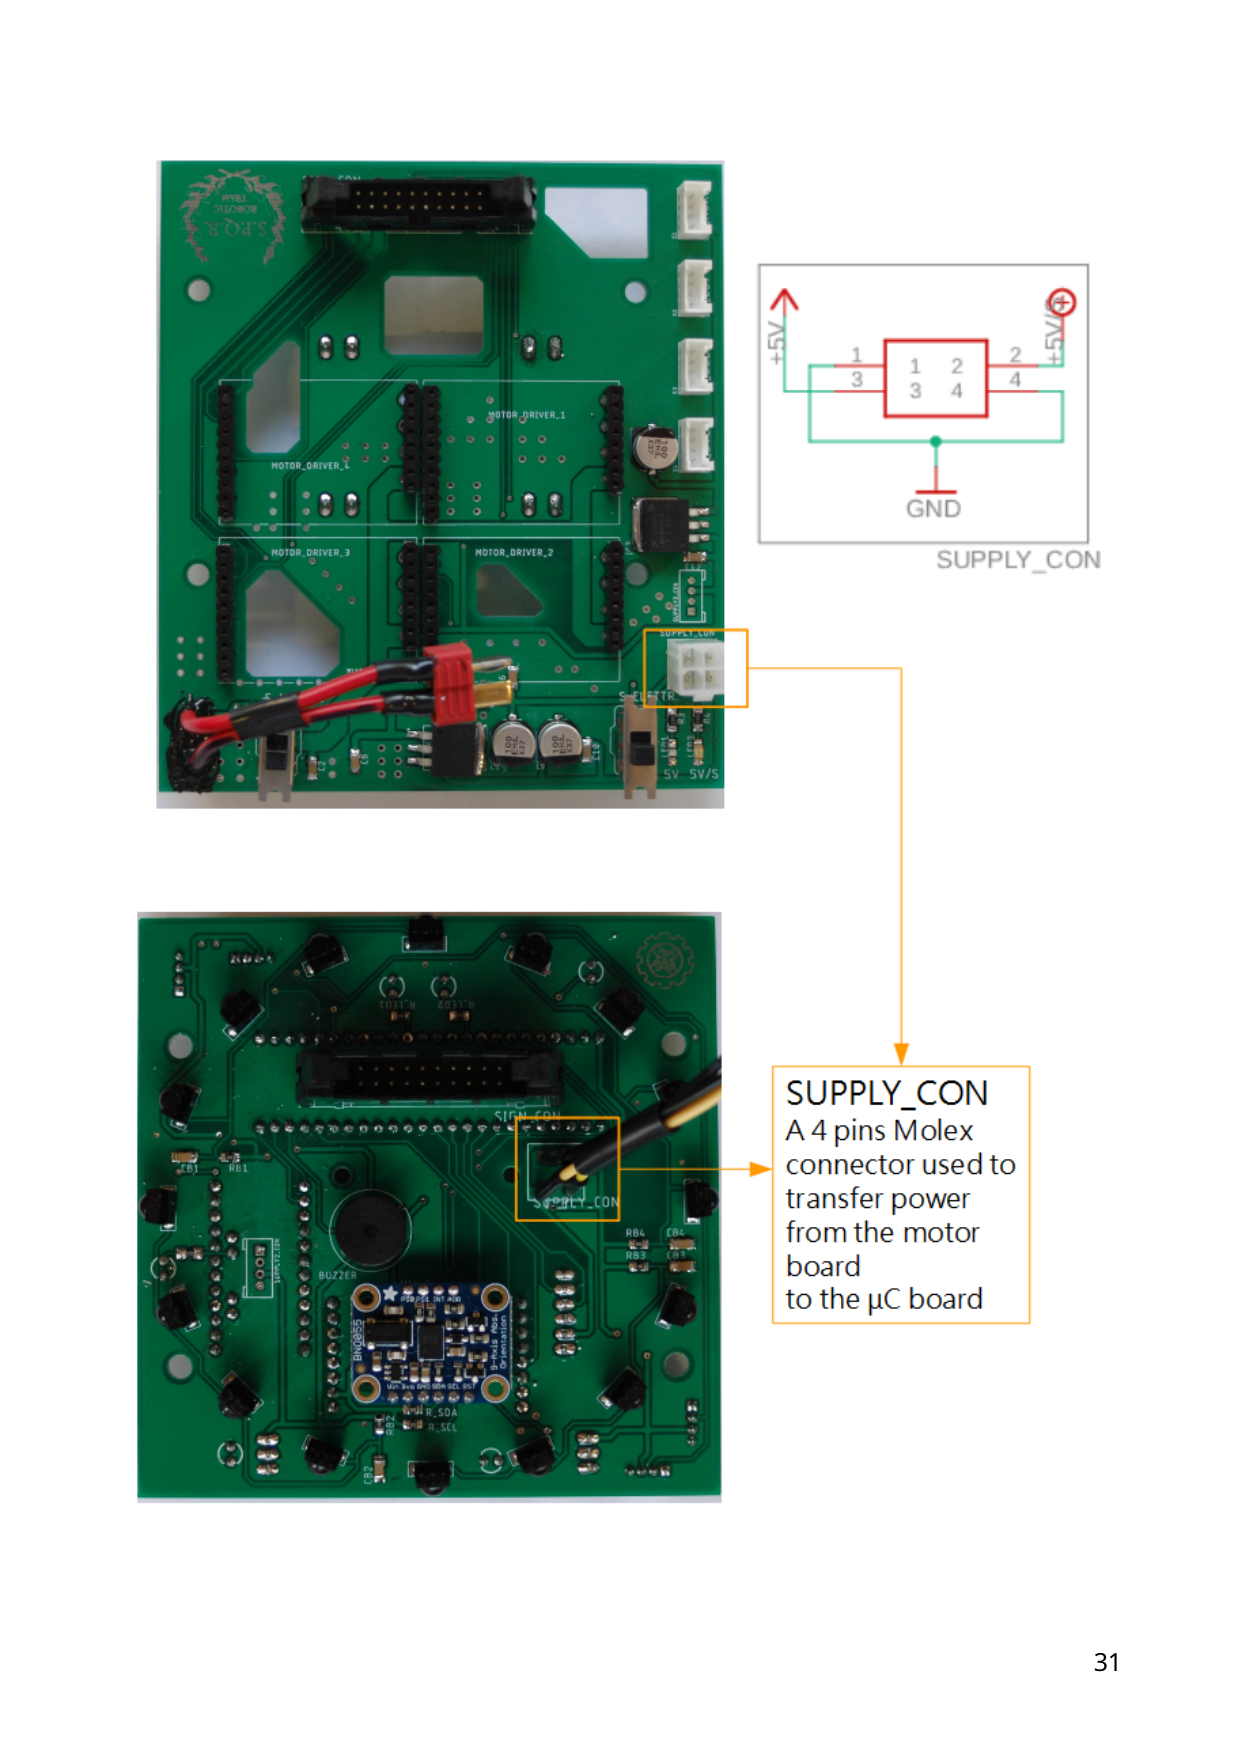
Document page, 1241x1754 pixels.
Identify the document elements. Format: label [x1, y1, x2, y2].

picture [79, 90, 1158, 1616]
